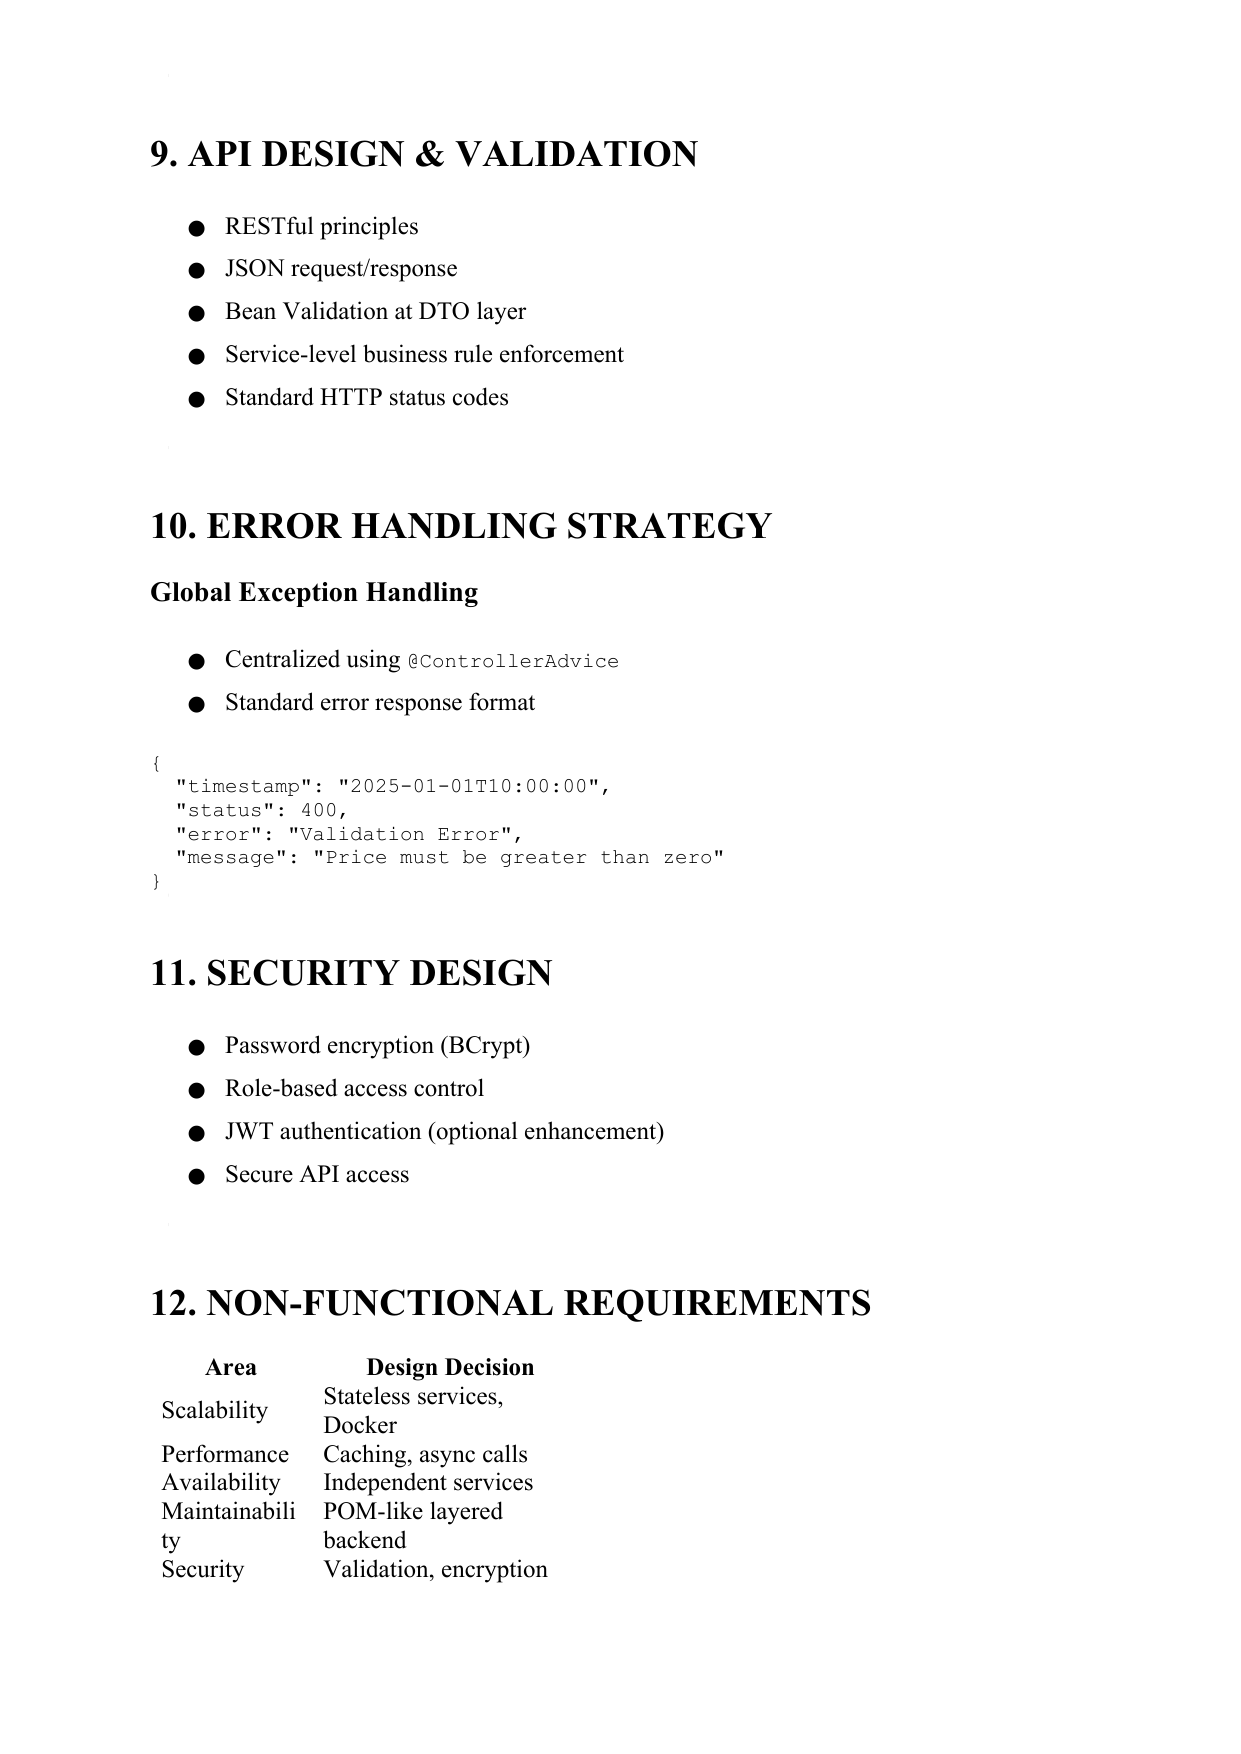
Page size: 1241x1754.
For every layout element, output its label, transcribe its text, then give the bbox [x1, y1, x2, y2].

text "message": "Price must be greater than zero" [150, 846, 1090, 870]
table_cell Validation, encryption [312, 1554, 589, 1582]
text { [150, 752, 1090, 775]
table_cell Stateless services, Docker [312, 1381, 589, 1439]
list Standard error response format [187, 680, 1090, 722]
list Standard HTTP status codes [187, 374, 1090, 417]
table_cell Security [150, 1554, 312, 1582]
text "error": "Validation Error", [150, 823, 1090, 846]
table_cell Scalability [150, 1381, 312, 1439]
text 9. API DESIGN & VALIDATION [150, 131, 1090, 174]
table_cell Independent services [312, 1468, 589, 1496]
text Global Exception Handling [150, 576, 1090, 608]
list Centralized using @ControllerAdvice [187, 637, 1090, 680]
table_cell Maintainability [150, 1496, 312, 1554]
list Secure API access [187, 1151, 1090, 1194]
text } [150, 870, 1090, 893]
text 12. NON-FUNCTIONAL REQUIREMENTS [150, 1280, 1090, 1323]
table_cell Performance [150, 1439, 312, 1467]
table_header Area [150, 1353, 312, 1381]
list RESTful principles [187, 203, 1090, 246]
list Bean Validation at DTO layer [187, 289, 1090, 331]
table_cell Caching, async calls [312, 1439, 589, 1467]
list Service-level business rule enforcement [187, 331, 1090, 374]
list Role-based access control [187, 1066, 1090, 1108]
text 10. ERROR HANDLING STRATEGY [150, 503, 1090, 546]
list JSON request/response [187, 246, 1090, 289]
table_cell POM-like layered backend [312, 1496, 589, 1554]
text "status": 400, [150, 799, 1090, 823]
text "timestamp": "2025-01-01T10:00:00", [150, 775, 1090, 799]
list Password encryption (BCrypt) [187, 1023, 1090, 1066]
table_header Design Decision [312, 1353, 589, 1381]
table_cell Availability [150, 1468, 312, 1496]
list JWT authentication (optional enhancement) [187, 1108, 1090, 1151]
text 11. SECURITY DESIGN [150, 951, 1090, 994]
